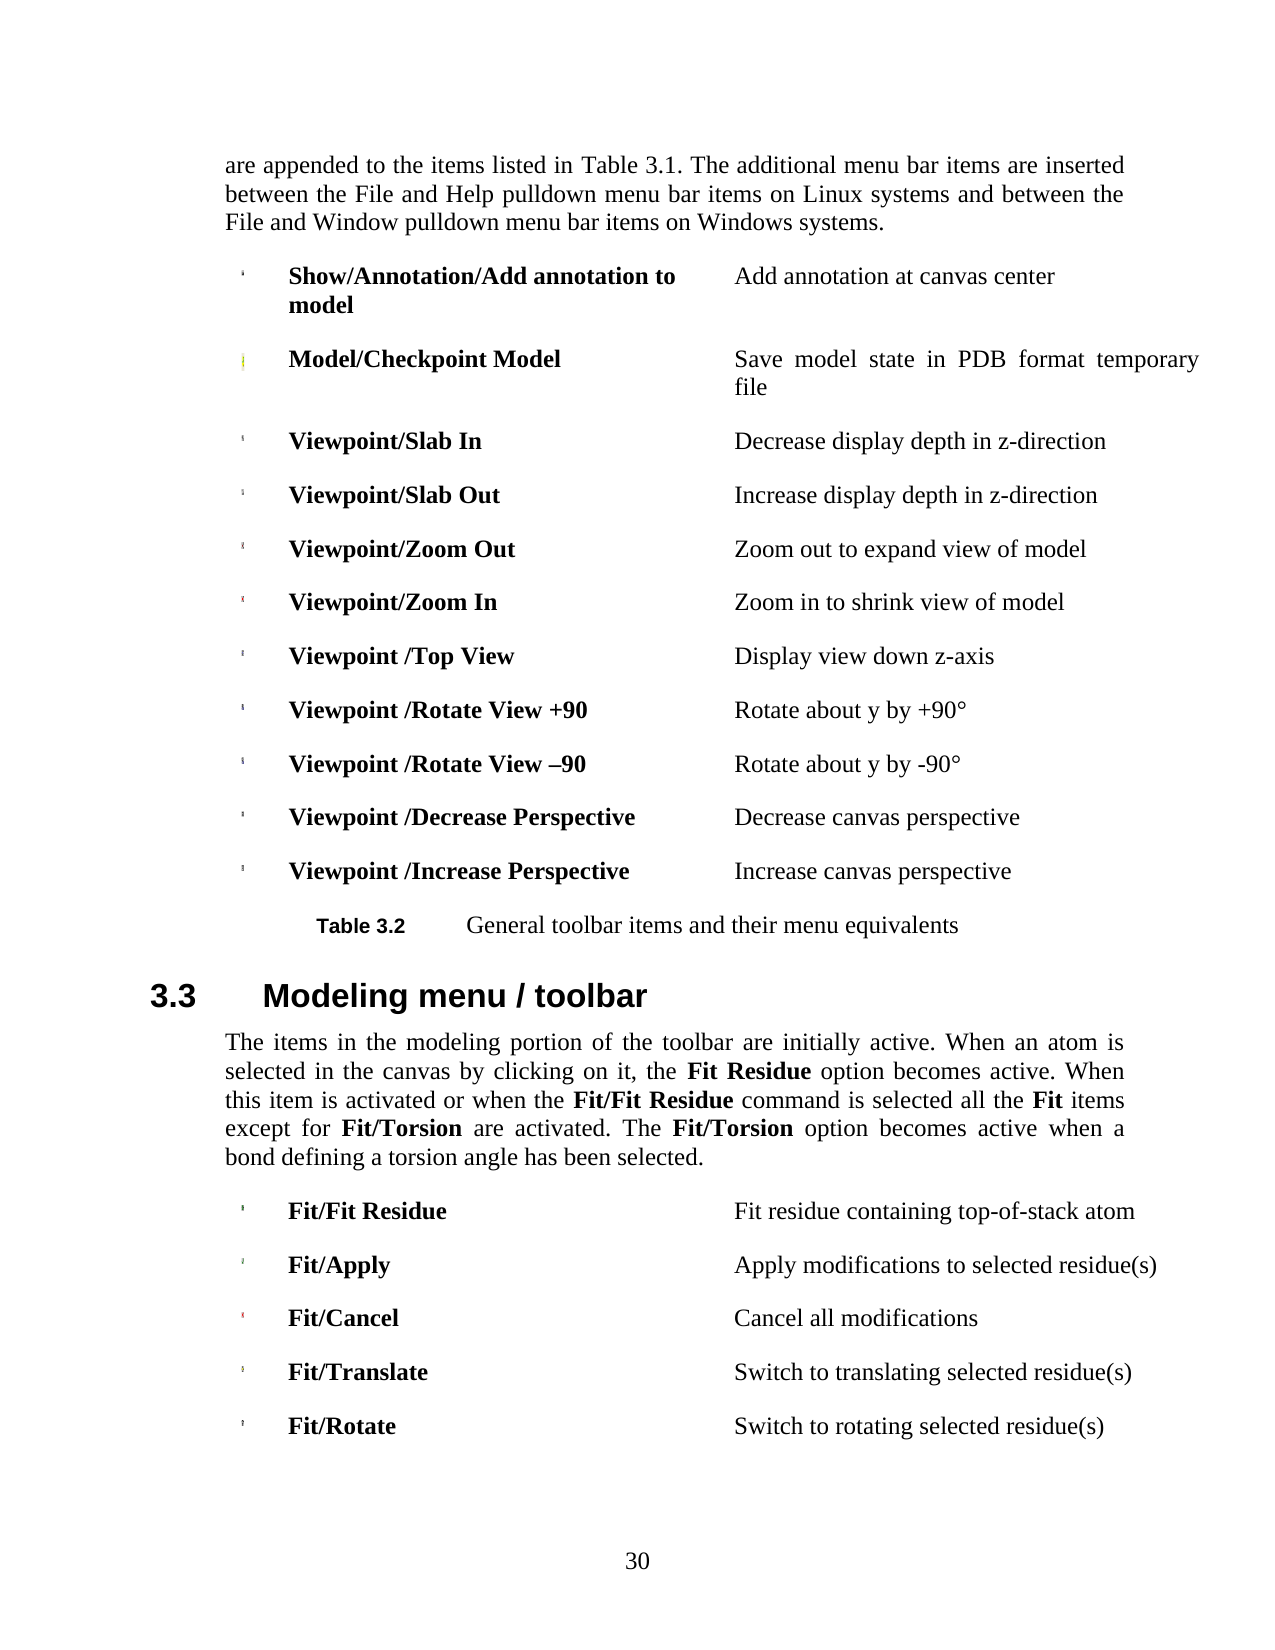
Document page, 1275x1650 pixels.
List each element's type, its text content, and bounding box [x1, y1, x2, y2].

table_cell Viewpoint/Slab Out [277, 468, 723, 521]
table_cell Fit/Rotate [277, 1399, 723, 1452]
table_cell Viewpoint/Zoom Out [277, 521, 723, 575]
table_cell Cancel all modifications [723, 1291, 1211, 1345]
table_cell Viewpoint /Top View [277, 629, 723, 682]
table_cell [214, 790, 277, 844]
text are appended to the items listed in Table 3.1. The additional menu bar items are inserted between the File and Help pulldown menu bar items on Linux systems and between the File and Window pulldown menu bar items on Windows systems. [225, 150, 1125, 236]
table_cell Viewpoint /Rotate View –90 [277, 736, 723, 790]
table_cell Zoom in to shrink view of model [723, 575, 1211, 629]
table_cell [214, 629, 277, 682]
table_cell Fit/Translate [277, 1345, 723, 1398]
text The items in the modeling portion of the toolbar are initially active. When an atom is selected in the canvas by clicking on it, the Fit Residue option becomes active. When this item is activated or when the Fit/Fit Residue command is selected all the Fit items except for Fit/Torsion are activated. The Fit/Torsion option becomes active when a bond defining a torsion angle has been selected. [225, 1027, 1125, 1171]
table_header Show/Annotation/Add annotation to model [277, 249, 723, 331]
subtitle Modeling menu / toolbar [150, 976, 1125, 1015]
table_cell Fit/Cancel [277, 1291, 723, 1345]
table_cell Rotate about y by +90° [723, 683, 1211, 736]
table_cell Apply modifications to selected residue(s) [723, 1237, 1211, 1291]
table_cell Model/Checkpoint Model [277, 331, 723, 414]
table_cell [214, 683, 277, 736]
table_cell Switch to translating selected residue(s) [723, 1345, 1211, 1398]
table_cell Increase canvas perspective [723, 844, 1211, 897]
table_cell [214, 1237, 277, 1291]
table_cell [214, 1291, 277, 1345]
table_cell [214, 331, 277, 414]
table_header [214, 1184, 277, 1237]
table_cell [214, 736, 277, 790]
table_cell Decrease display depth in z-direction [723, 414, 1211, 467]
table_header Fit/Fit Residue [277, 1184, 723, 1237]
table_cell Display view down z-axis [723, 629, 1211, 682]
table_cell Save model state in PDB format temporary file [723, 331, 1211, 414]
table_cell Increase display depth in z-direction [723, 468, 1211, 521]
table_cell [214, 575, 277, 629]
text Table 3.2 General toolbar items and their menu equivalents [150, 910, 1125, 939]
table_cell [214, 844, 277, 897]
table_cell Switch to rotating selected residue(s) [723, 1399, 1211, 1452]
table_cell Fit/Apply [277, 1237, 723, 1291]
table_header Fit residue containing top-of-stack atom [723, 1184, 1211, 1237]
table_cell [214, 1345, 277, 1398]
table_header Add annotation at canvas center [723, 249, 1211, 331]
table_cell Viewpoint /Rotate View +90 [277, 683, 723, 736]
table_cell [214, 521, 277, 575]
table_cell Decrease canvas perspective [723, 790, 1211, 844]
table_cell Viewpoint/Slab In [277, 414, 723, 467]
table_cell Viewpoint /Decrease Perspective [277, 790, 723, 844]
table_cell Viewpoint /Increase Perspective [277, 844, 723, 897]
table_header [214, 249, 277, 331]
table_cell [214, 468, 277, 521]
table_cell [214, 414, 277, 467]
table_cell Rotate about y by -90° [723, 736, 1211, 790]
table_cell Zoom out to expand view of model [723, 521, 1211, 575]
table_cell Viewpoint/Zoom In [277, 575, 723, 629]
table_cell [214, 1399, 277, 1452]
